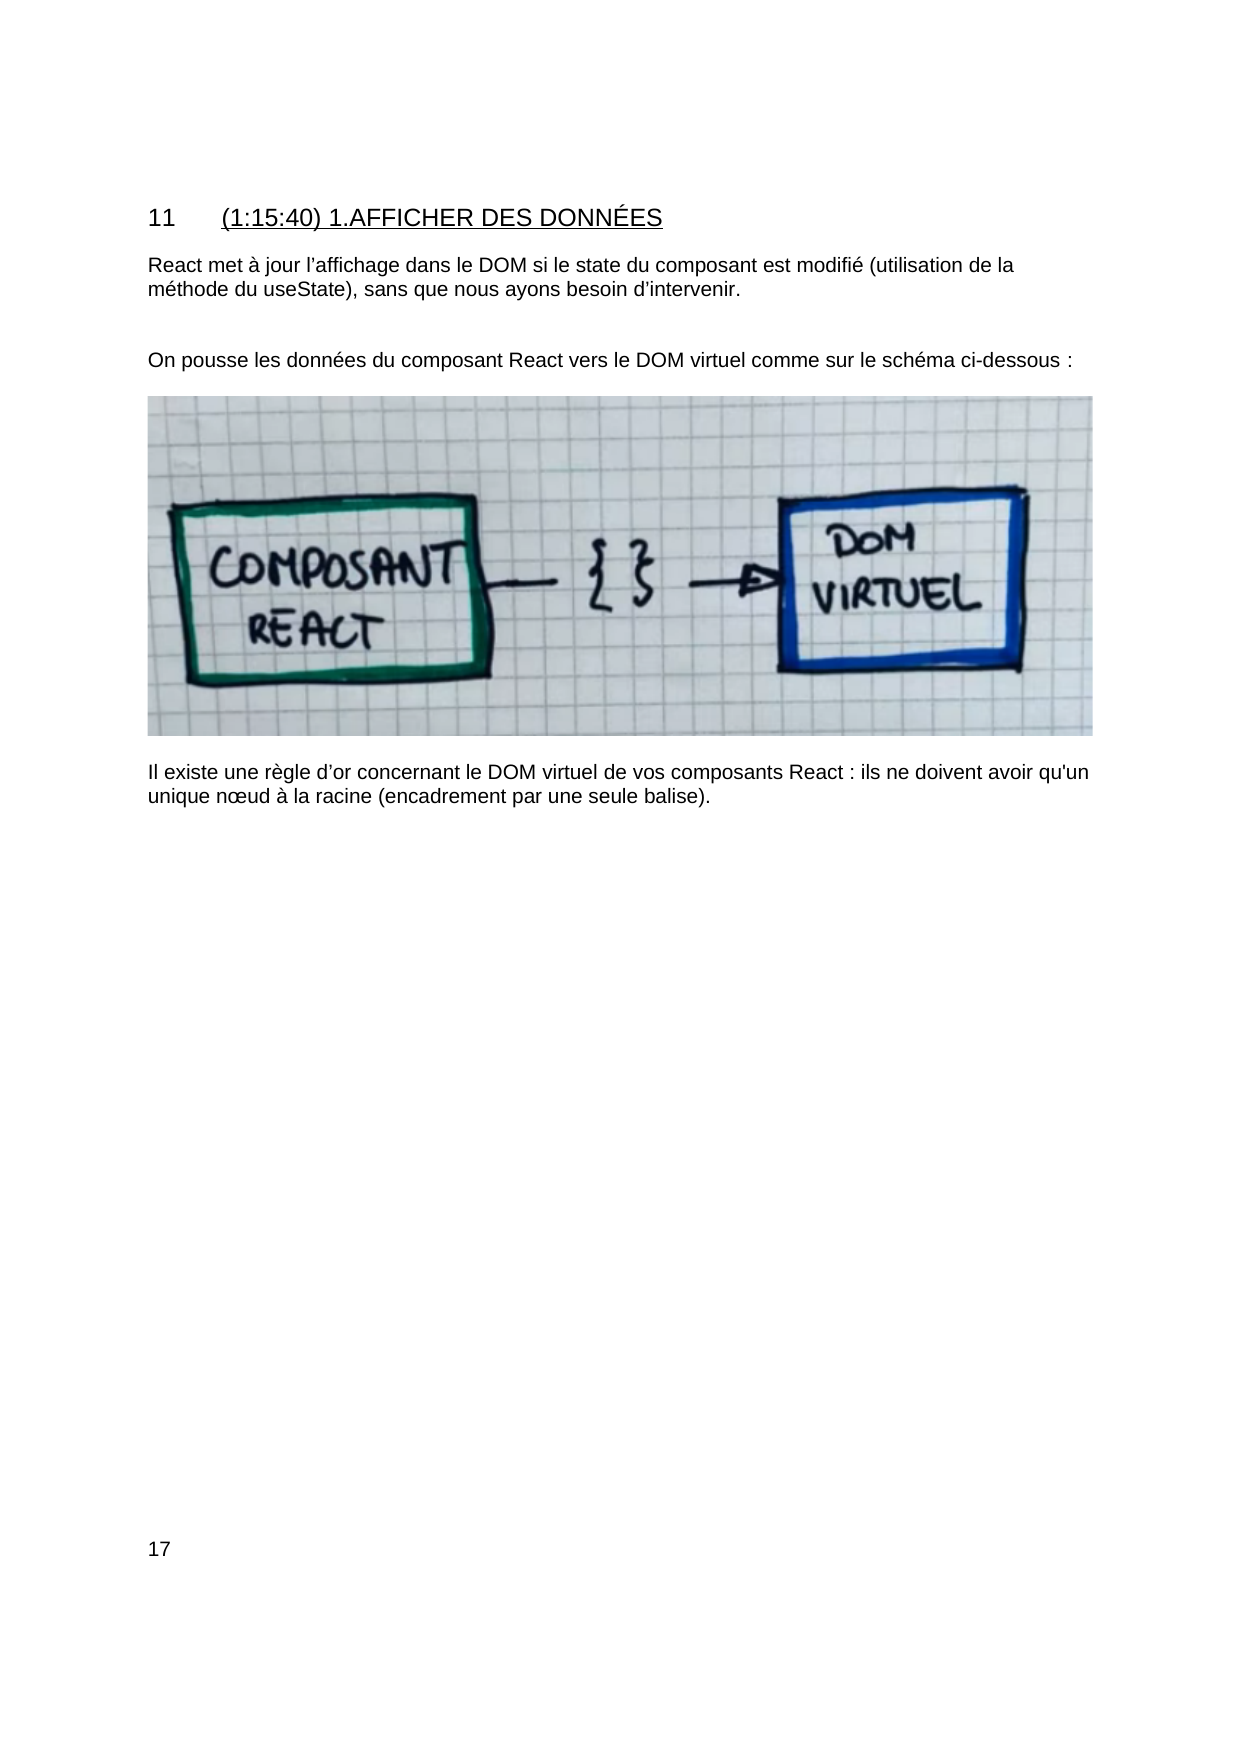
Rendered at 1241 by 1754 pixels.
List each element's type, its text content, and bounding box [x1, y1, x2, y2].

subtitle (1:15:40) 1.Afficher des données [148, 203, 1093, 232]
text On pousse les données du composant React vers le DOM virtuel comme sur le schéma ci-dessous : [148, 348, 1093, 372]
text React met à jour l’affichage dans le DOM si le state du composant est modifié (utilisation de la méthode du useState), sans que nous ayons besoin d’intervenir. [148, 252, 1093, 300]
text Il existe une règle d’or concernant le DOM virtuel de vos composants React : ils ne doivent avoir qu'un unique nœud à la racine (encadrement par une seule balise). [148, 760, 1093, 808]
picture [147, 396, 1093, 736]
